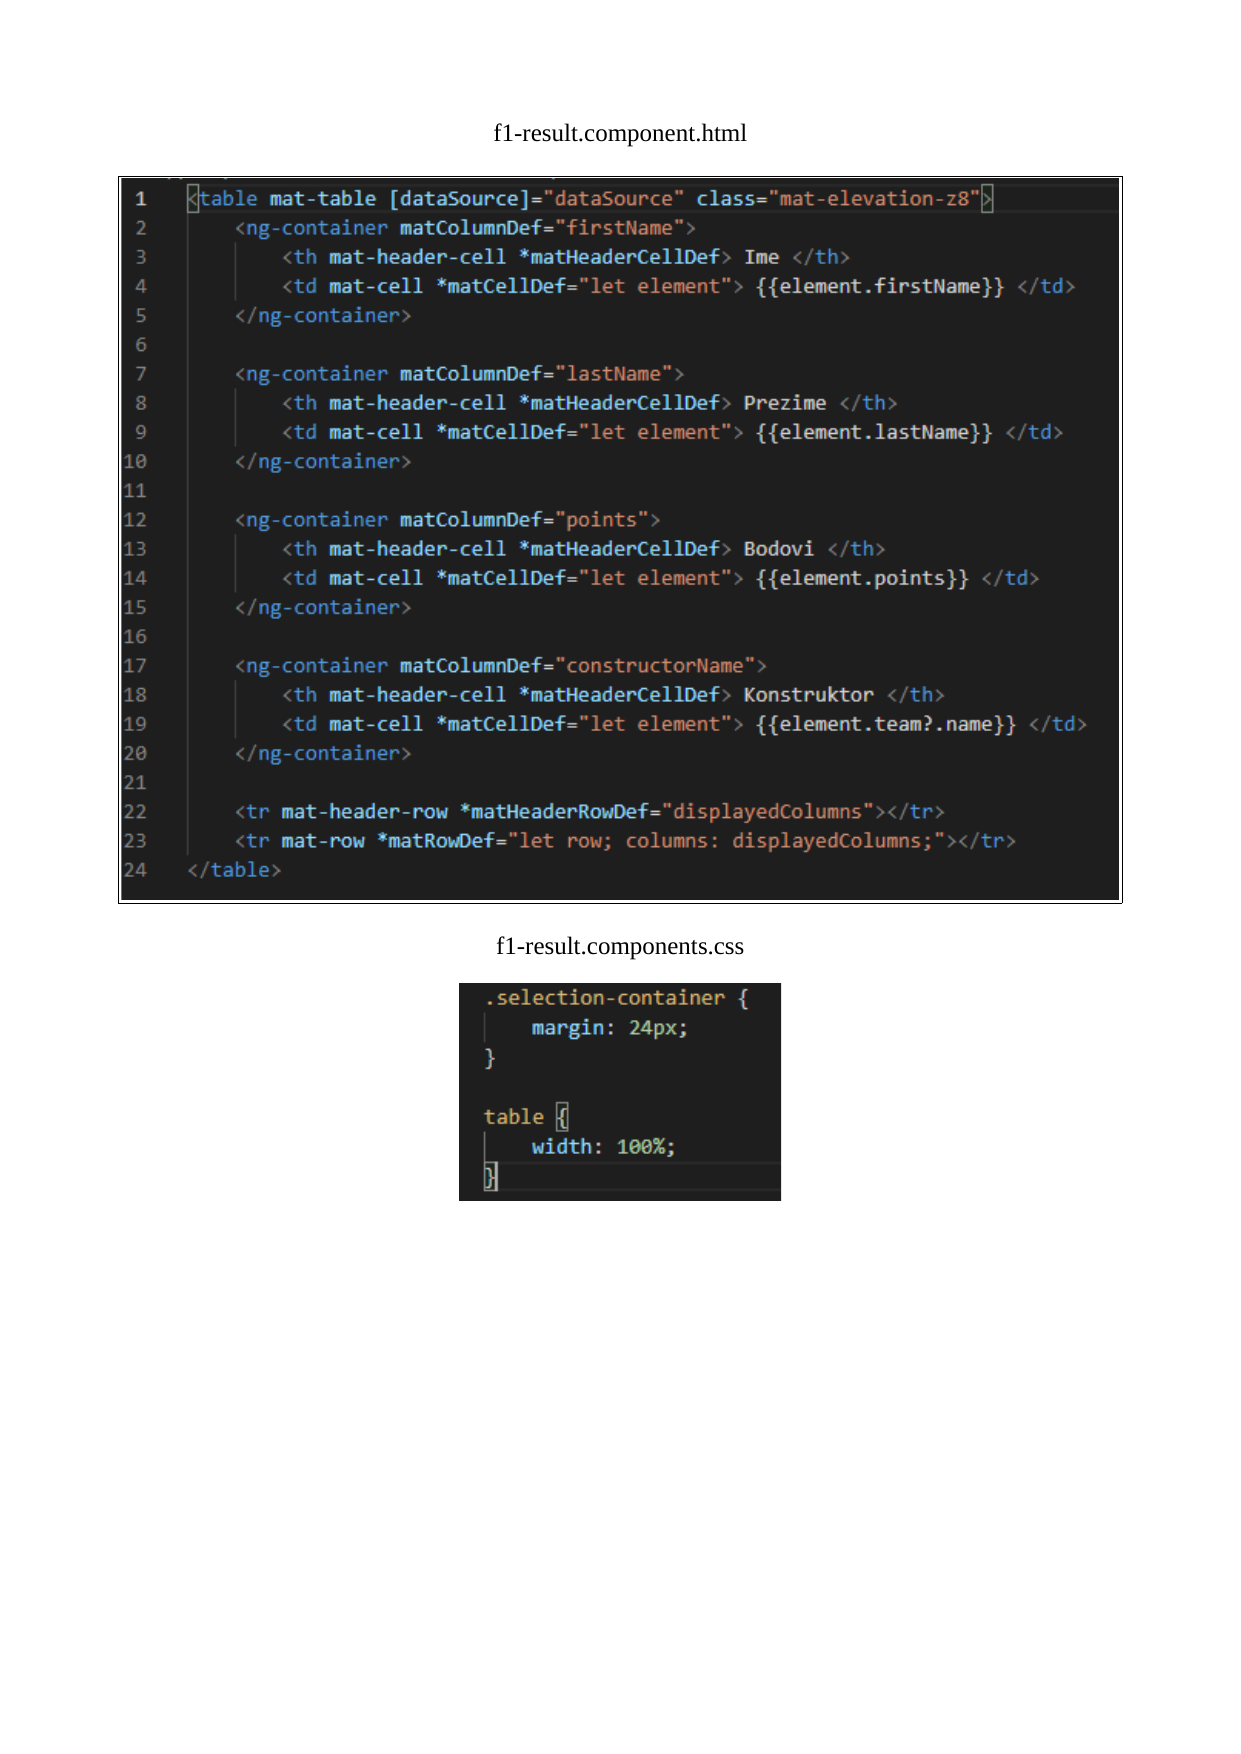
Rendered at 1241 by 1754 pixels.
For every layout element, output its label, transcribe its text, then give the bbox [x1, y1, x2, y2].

text f1-result.components.css [118, 931, 1122, 960]
picture [121, 178, 1119, 900]
picture [459, 983, 782, 1201]
text f1-result.component.html [118, 118, 1122, 147]
